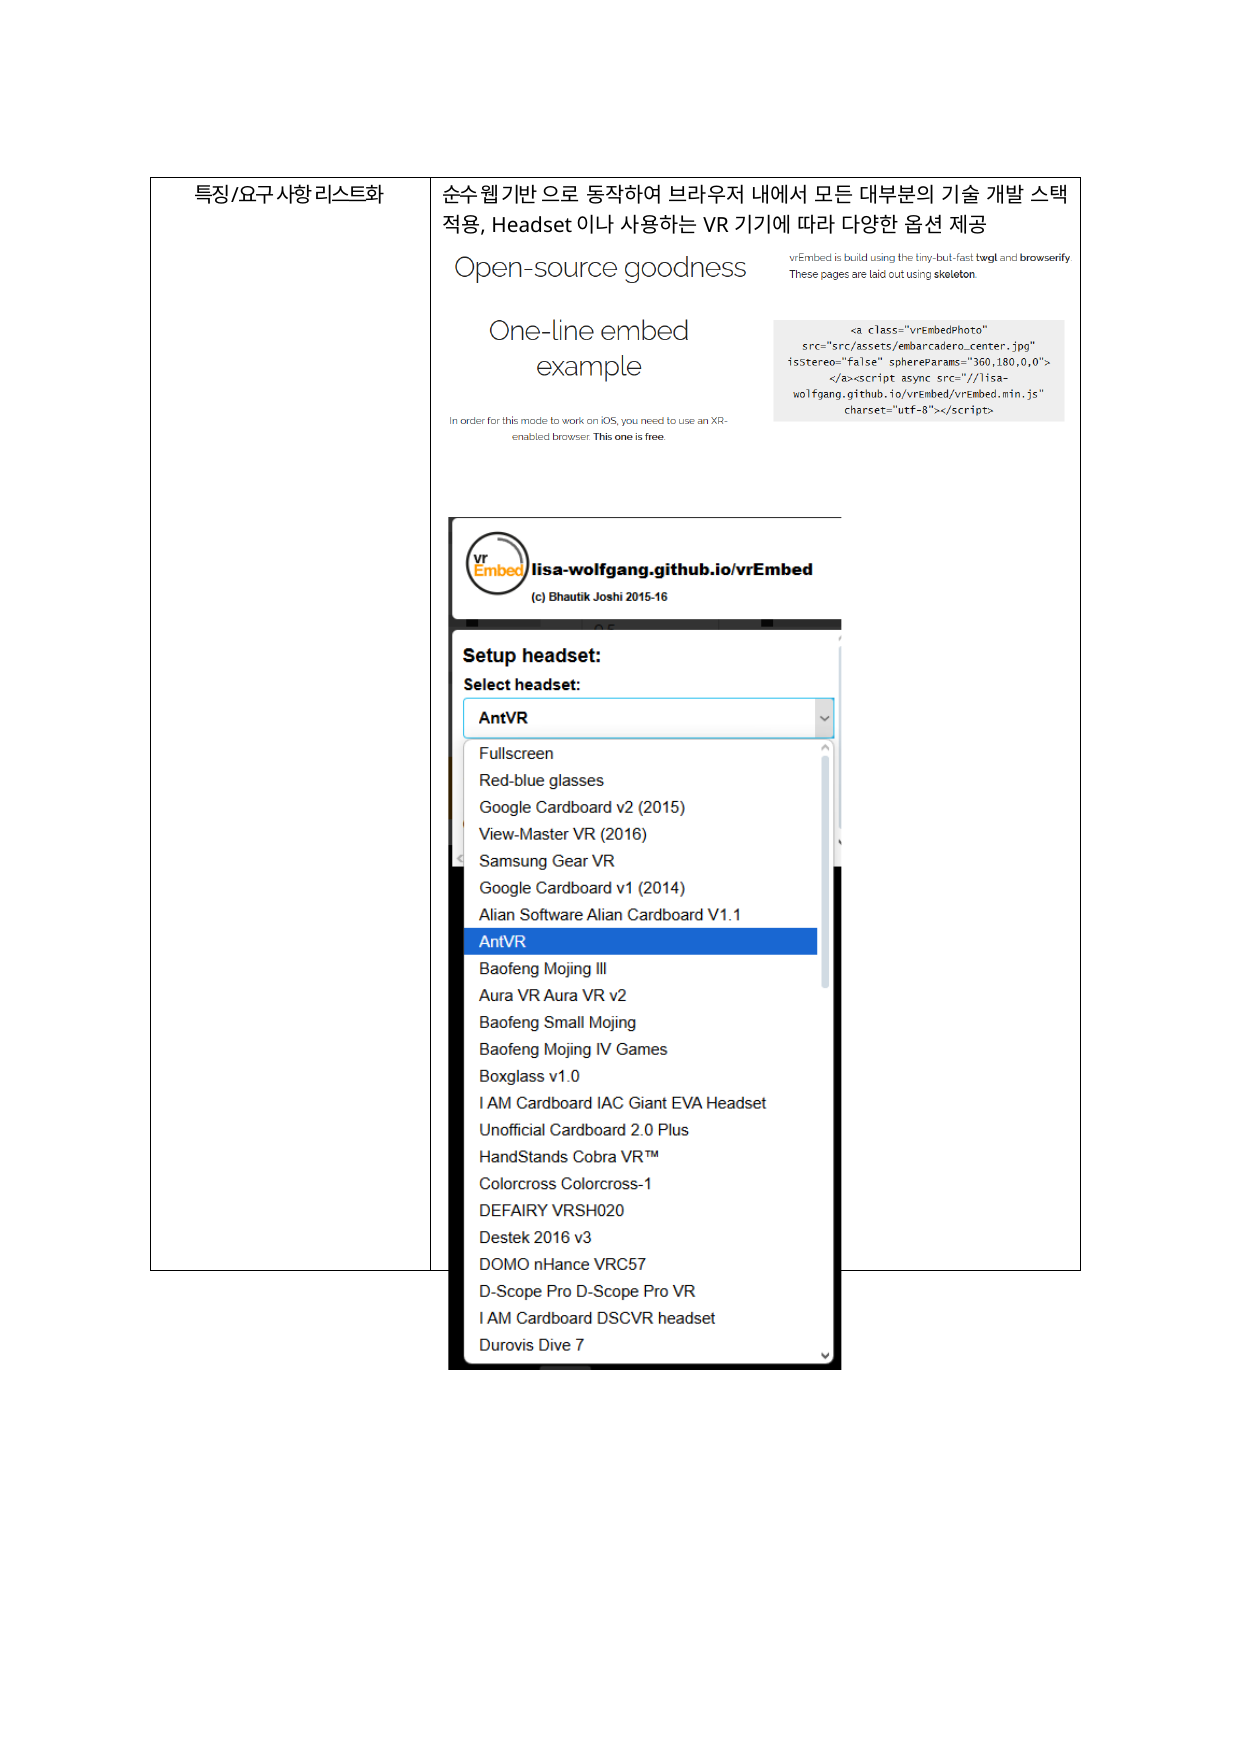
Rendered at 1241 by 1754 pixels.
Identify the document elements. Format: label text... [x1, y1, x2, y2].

picture [450, 243, 1078, 287]
table_cell 특징/요구 사항 리스트화 [151, 178, 430, 1270]
picture [448, 517, 842, 1370]
picture [441, 315, 1069, 443]
table_cell 순수 웹 기반 으로 동작하여 브라우저 내에서 모든 대부분의 기술 개발 스택 적용, Headset이나 사용하는 VR 기기에 따라 다양한 옵션 제공 [431, 178, 1080, 1270]
